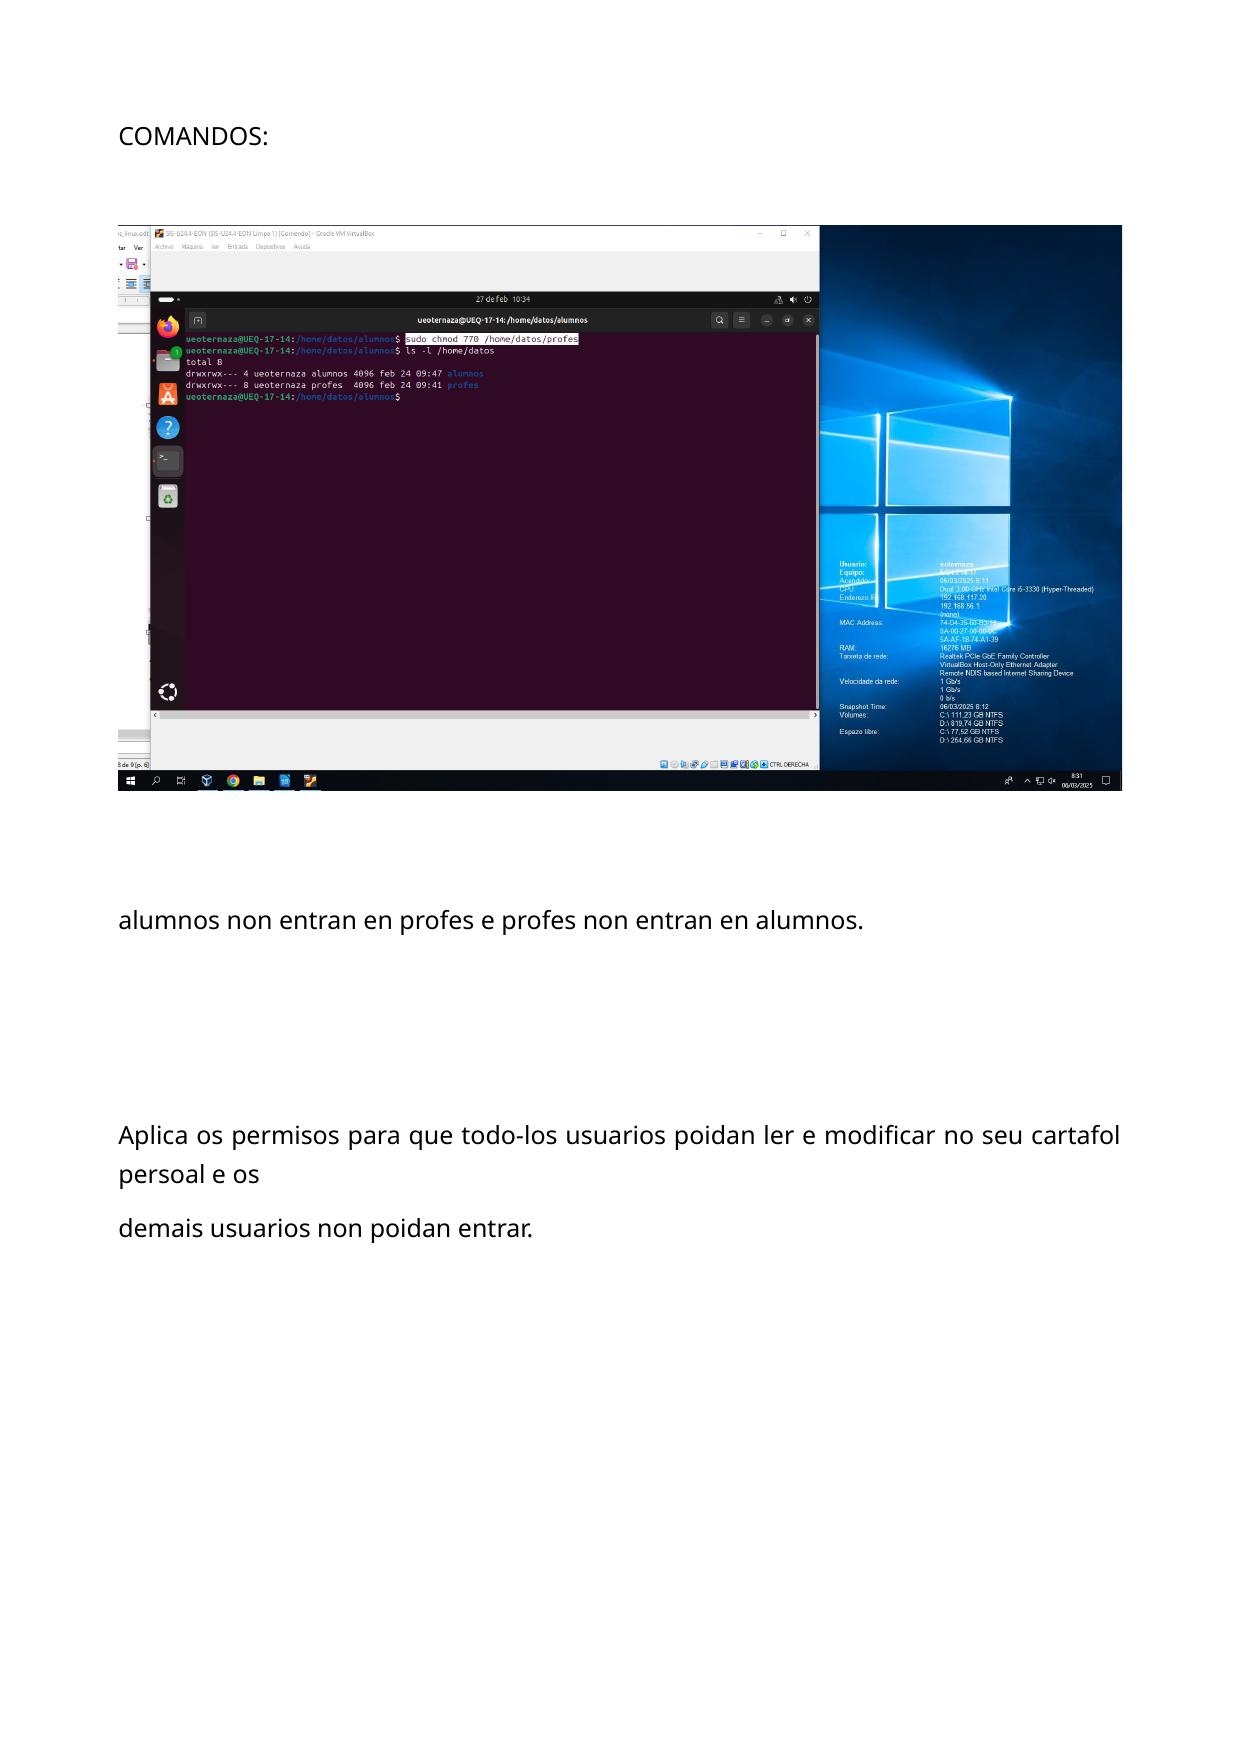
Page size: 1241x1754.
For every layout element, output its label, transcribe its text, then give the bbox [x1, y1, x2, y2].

text Aplica os permisos para que todo-los usuarios poidan ler e modificar no seu cartafol persoal e os [118, 1118, 1122, 1191]
text alumnos non entran en profes e profes non entran en alumnos. [118, 903, 1122, 937]
picture [118, 225, 1123, 791]
text demais usuarios non poidan entrar. [118, 1211, 1122, 1245]
text COMANDOS: [118, 118, 1122, 152]
